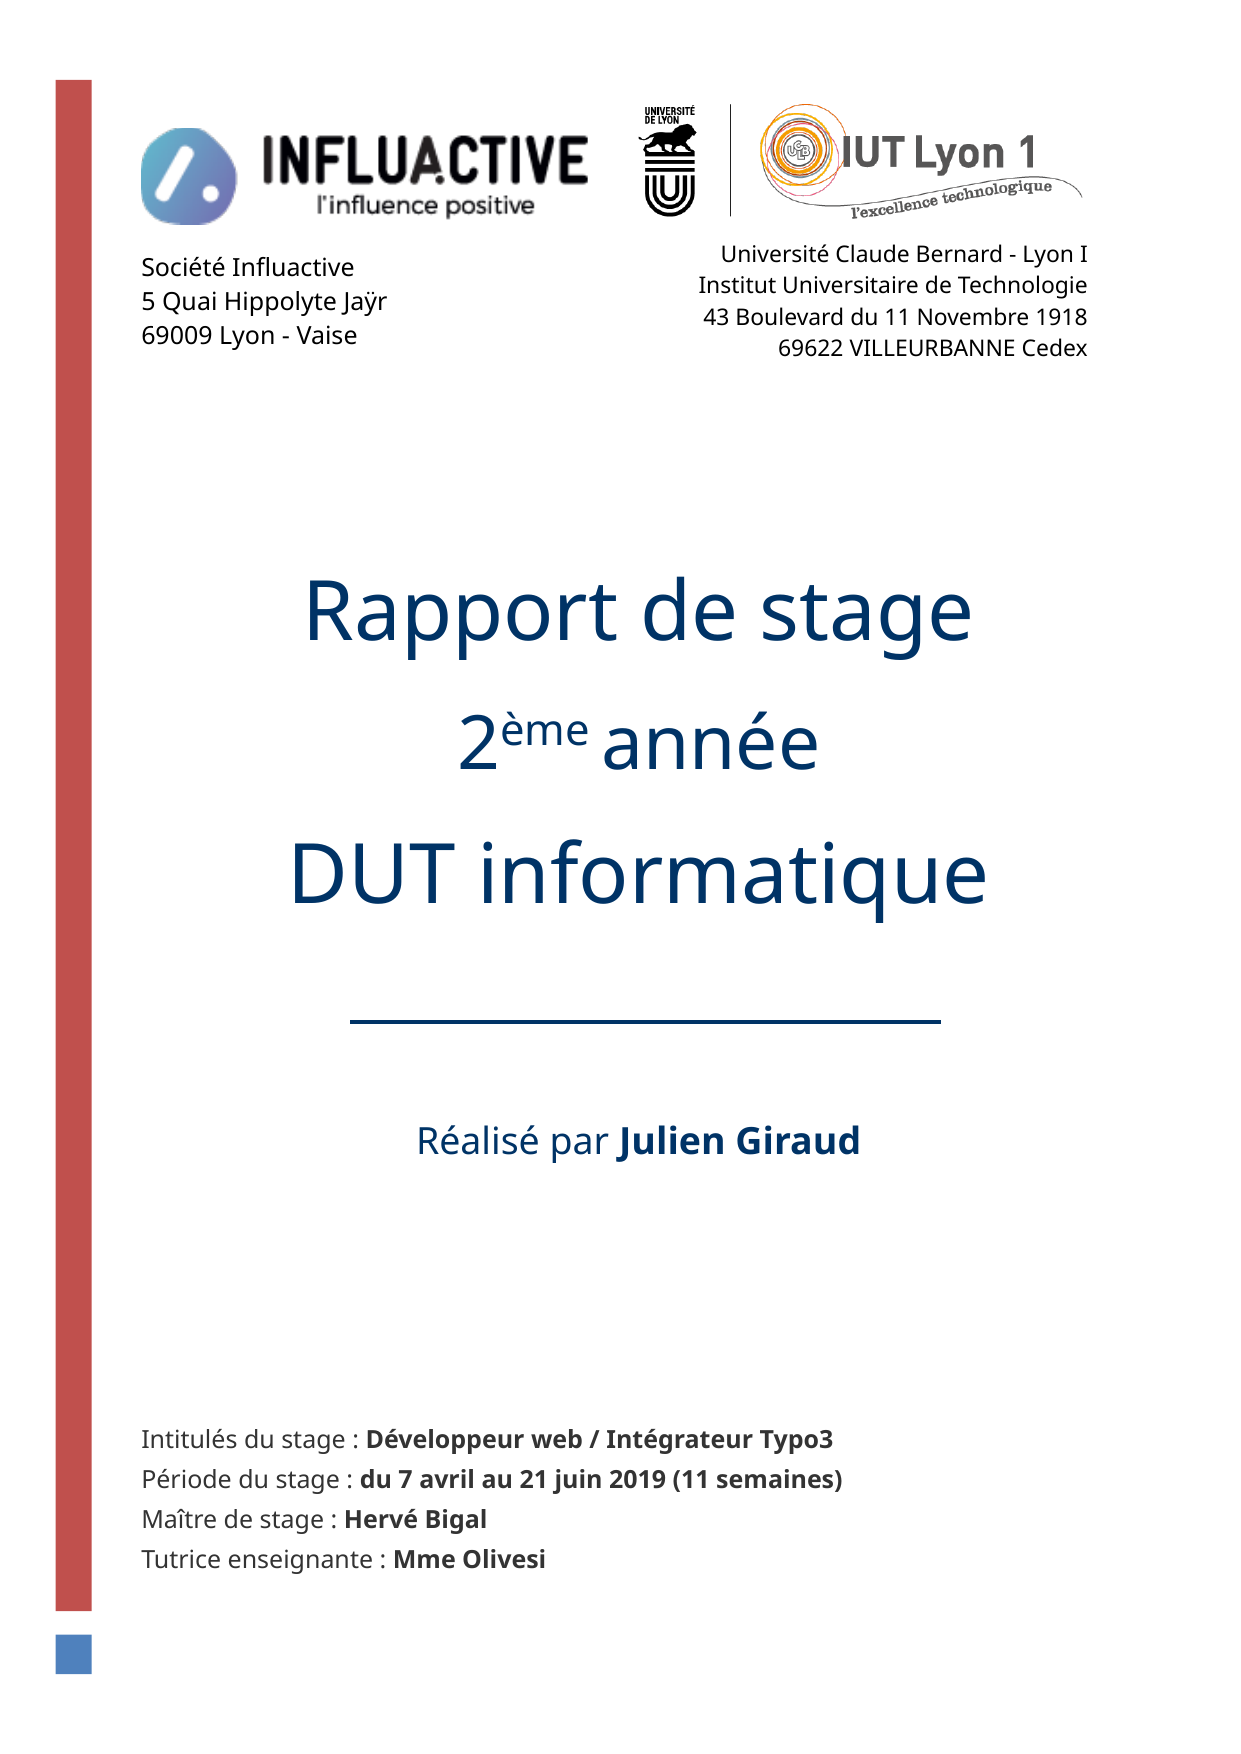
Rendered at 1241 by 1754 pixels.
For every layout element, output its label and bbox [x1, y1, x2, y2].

picture [631, 102, 1089, 229]
picture [141, 128, 588, 225]
